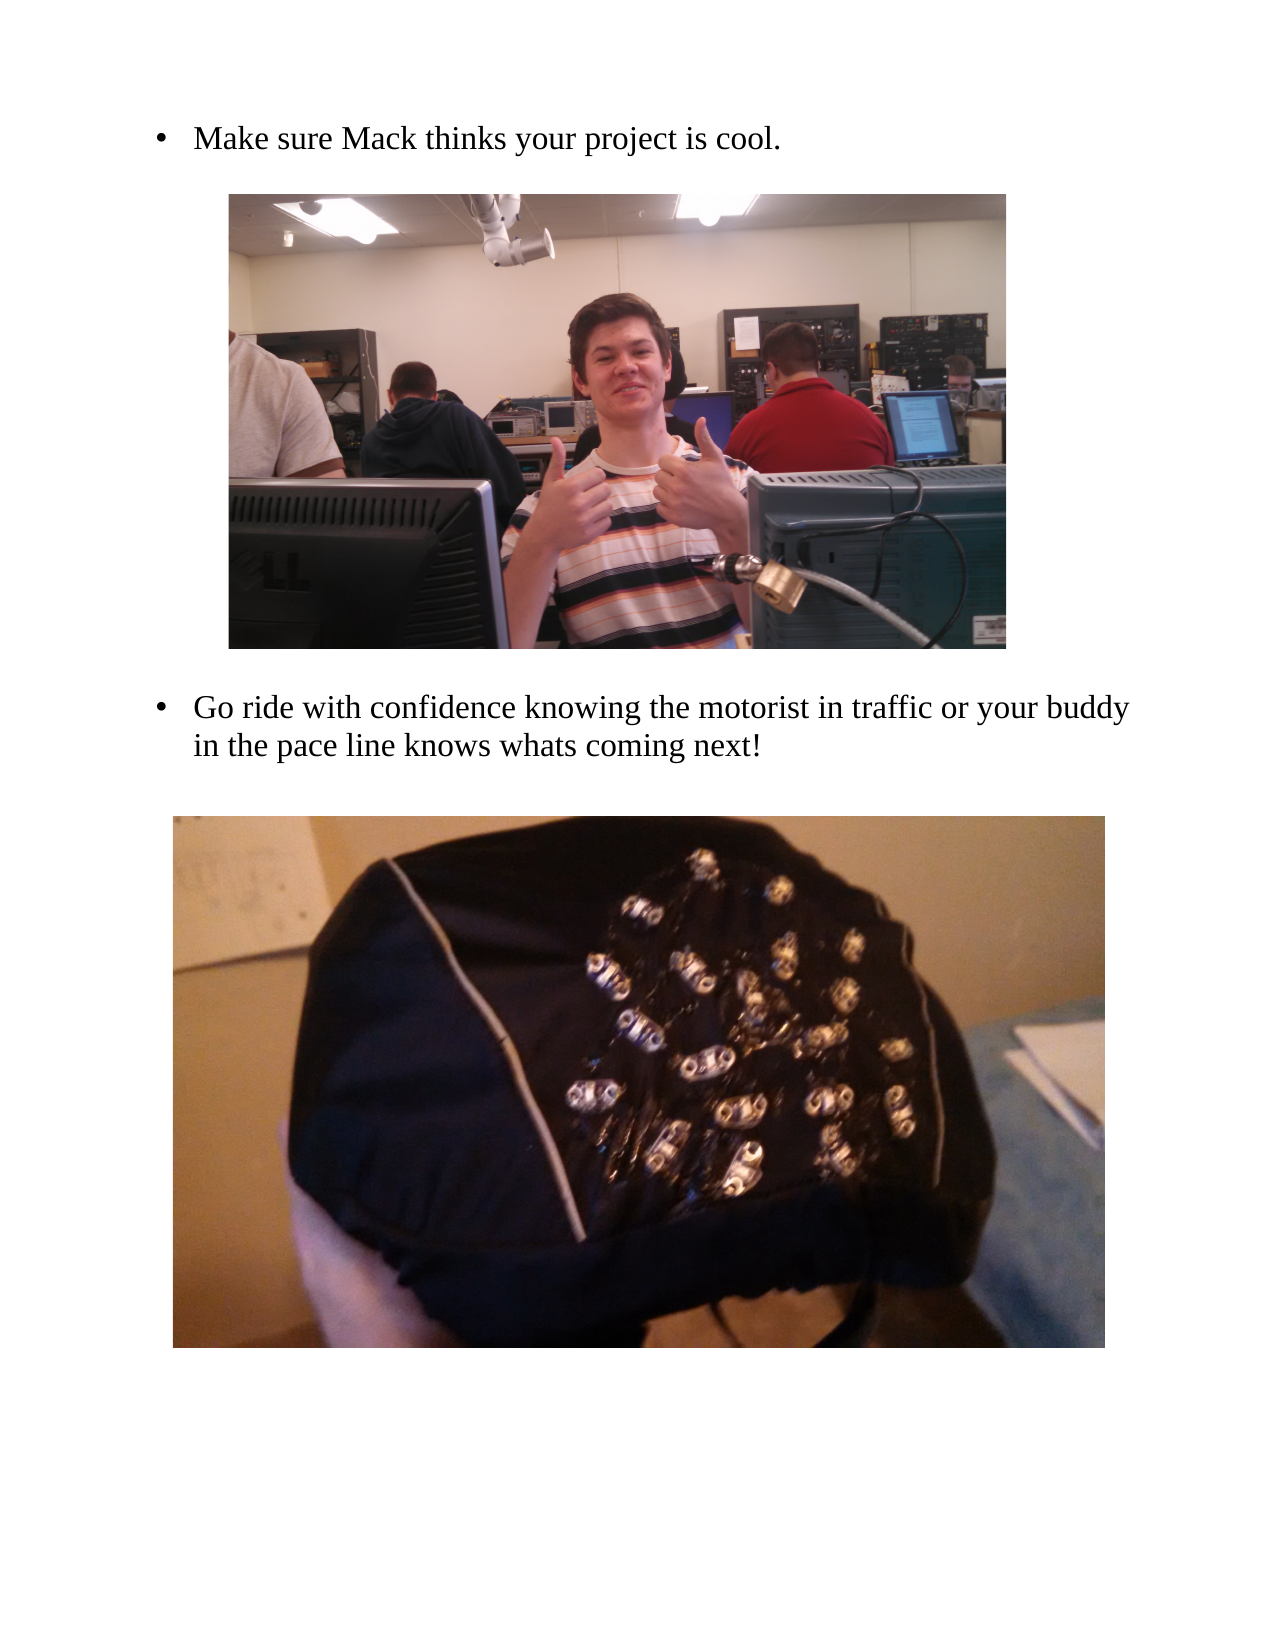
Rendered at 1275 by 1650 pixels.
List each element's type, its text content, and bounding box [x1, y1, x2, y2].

picture [228, 194, 1007, 649]
list Go ride with confidence knowing the motorist in traffic or your buddy in the pace line knows whats coming next! [156, 687, 1157, 764]
picture [172, 816, 1105, 1348]
list Make sure Mack thinks your project is cool. [156, 118, 1157, 156]
